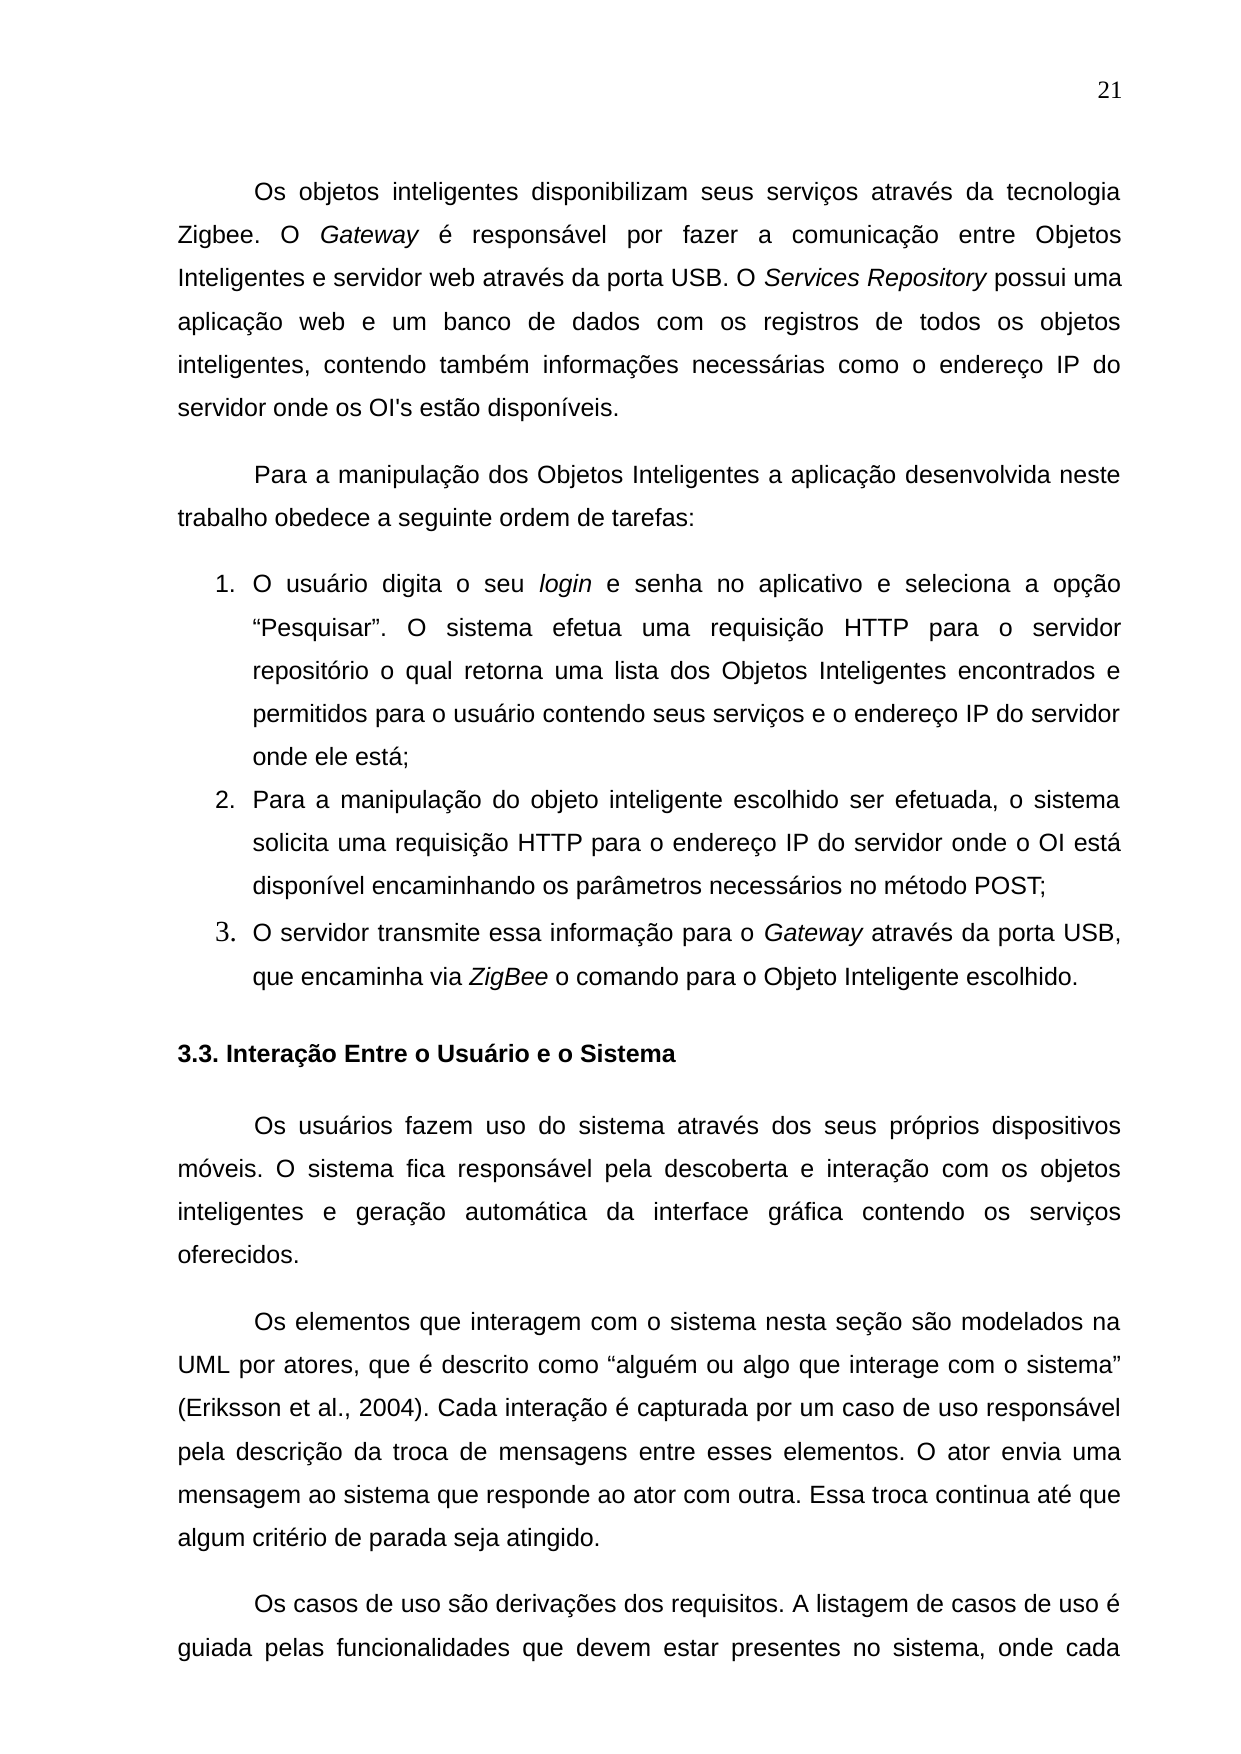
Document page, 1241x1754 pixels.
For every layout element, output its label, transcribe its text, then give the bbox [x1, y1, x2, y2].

list O servidor transmite essa informação para o Gateway através da porta USB, que encaminha via ZigBee o comando para o Objeto Inteligente escolhido. [215, 914, 1122, 991]
text Os elementos que interagem com o sistema nesta seção são modelados na UML por atores, que é descrito como “alguém ou algo que interage com o sistema” (Eriksson et al., 2004). Cada interação é capturada por um caso de uso responsável pela descrição da troca de mensagens entre esses elementos. O ator envia uma mensagem ao sistema que responde ao ator com outra. Essa troca continua até que algum critério de parada seja atingido. [177, 1307, 1122, 1551]
text Os casos de uso são derivações dos requisitos. A listagem de casos de uso é guiada pelas funcionalidades que devem estar presentes no sistema, onde cada [177, 1589, 1122, 1661]
list O usuário digita o seu login e senha no aplicativo e seleciona a opção “Pesquisar”. O sistema efetua uma requisição HTTP para o servidor repositório o qual retorna uma lista dos Objetos Inteligentes encontrados e permitidos para o usuário contendo seus serviços e o endereço IP do servidor onde ele está; [215, 569, 1122, 771]
list Para a manipulação do objeto inteligente escolhido ser efetuada, o sistema solicita uma requisição HTTP para o endereço IP do servidor onde o OI está disponível encaminhando os parâmetros necessários no método POST; [215, 785, 1122, 900]
text Os objetos inteligentes disponibilizam seus serviços através da tecnologia Zigbee. O Gateway é responsável por fazer a comunicação entre Objetos Inteligentes e servidor web através da porta USB. O Services Repository possui uma aplicação web e um banco de dados com os registros de todos os objetos inteligentes, contendo também informações necessárias como o endereço IP do servidor onde os OI's estão disponíveis. [177, 177, 1122, 422]
text Os usuários fazem uso do sistema através dos seus próprios dispositivos móveis. O sistema fica responsável pela descoberta e interação com os objetos inteligentes e geração automática da interface gráfica contendo os serviços oferecidos. [177, 1111, 1122, 1269]
list Interação Entre o Usuário e o Sistema [177, 1039, 1122, 1068]
text Para a manipulação dos Objetos Inteligentes a aplicação desenvolvida neste trabalho obedece a seguinte ordem de tarefas: [177, 459, 1122, 531]
